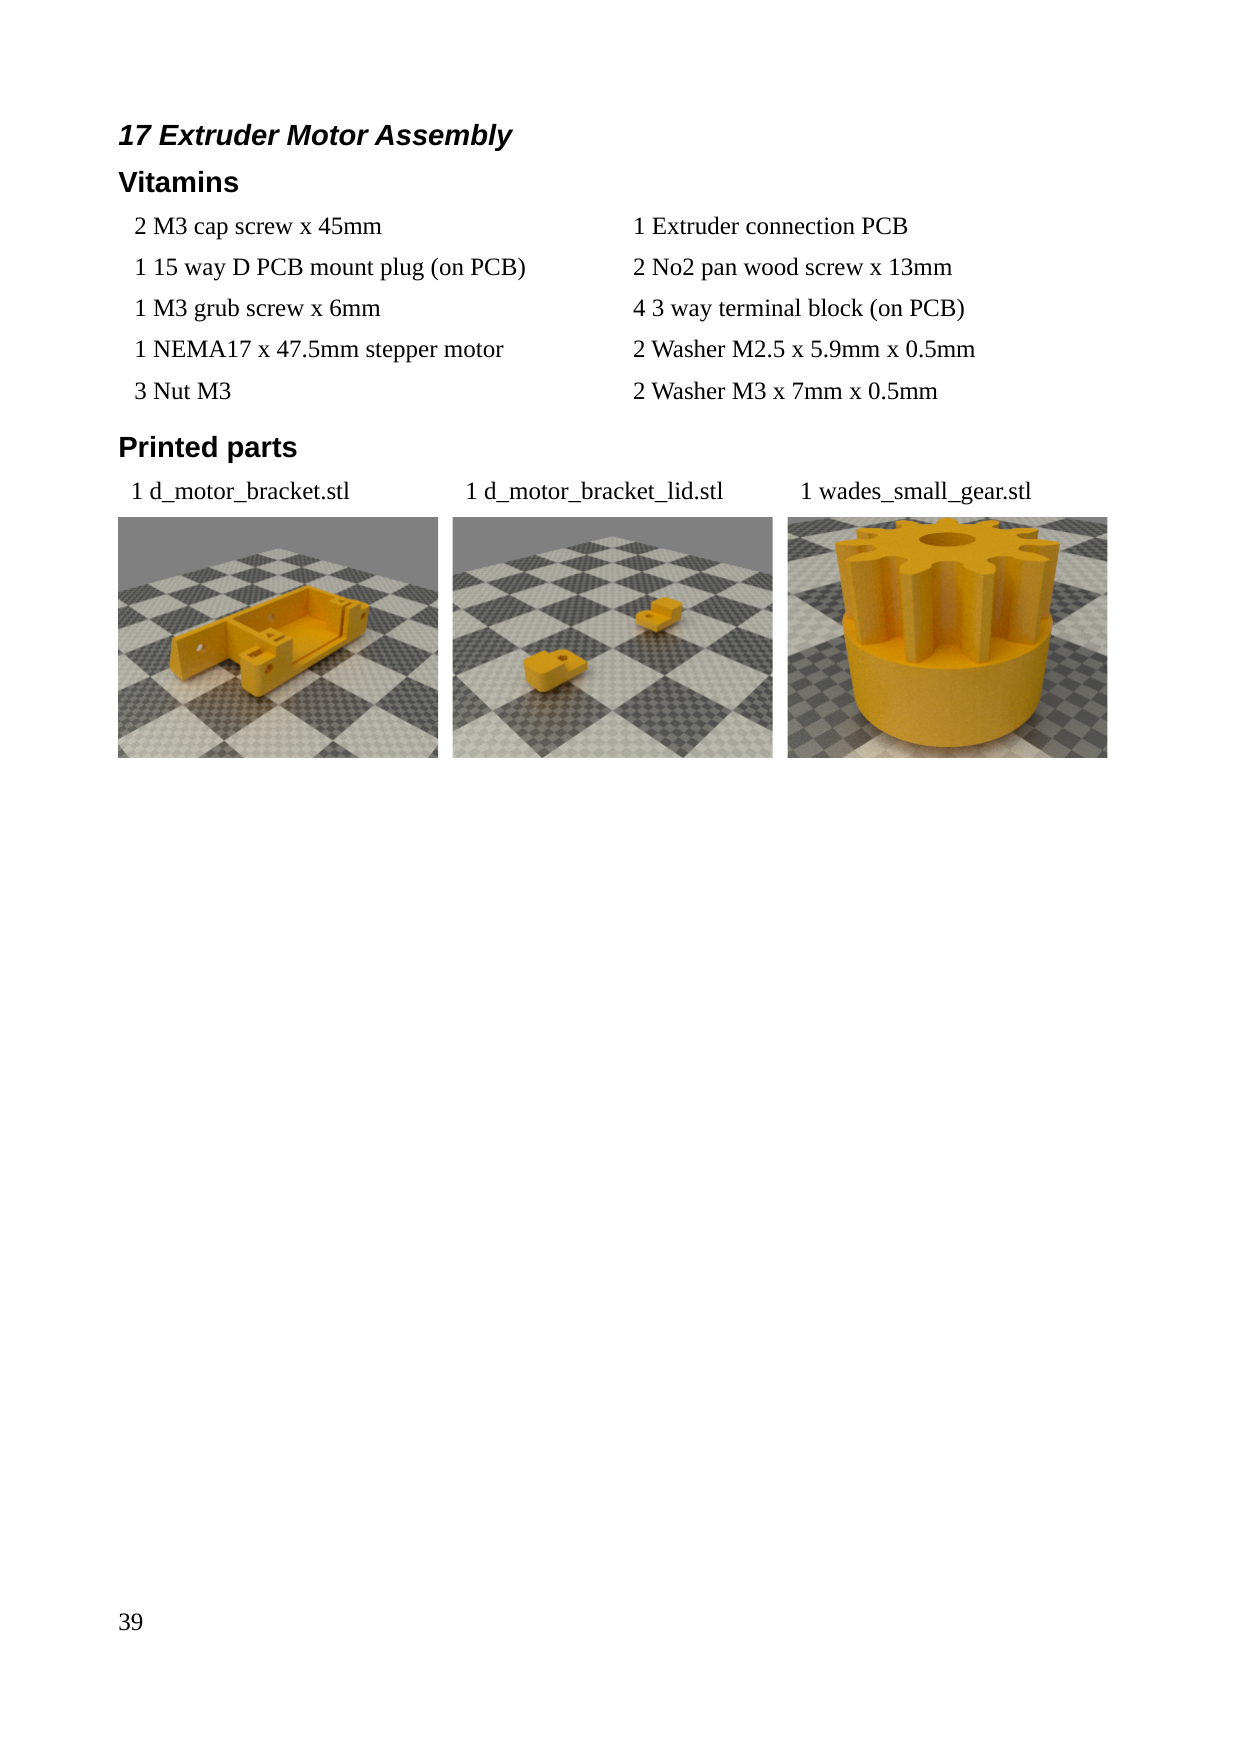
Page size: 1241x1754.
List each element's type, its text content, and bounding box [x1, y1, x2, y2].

picture [452, 517, 773, 758]
subtitle Extruder Motor Assembly [118, 118, 1122, 152]
table_header 1 wades_small_gear.stl [788, 476, 1122, 770]
table_header 1 d_motor_bracket.stl [118, 476, 453, 770]
table_header 1 d_motor_bracket_lid.stl [453, 476, 787, 770]
table_header 2 M3 cap screw x 45mm 1 15 way D PCB mount plug (on PCB) 1 M3 grub screw x 6mm 1 NEMA17 x 47.5mm stepper motor 3 Nut M3 [122, 211, 620, 417]
table_header 1 Extruder connection PCB 2 No2 pan wood screw x 13mm 4 3 way terminal block (on PCB) 2 Washer M2.5 x 5.9mm x 0.5mm 2 Washer M3 x 7mm x 0.5mm [620, 211, 1122, 417]
subtitle Printed parts [118, 431, 1122, 464]
picture [118, 517, 439, 758]
picture [787, 517, 1108, 758]
subtitle Vitamins [118, 165, 1122, 199]
